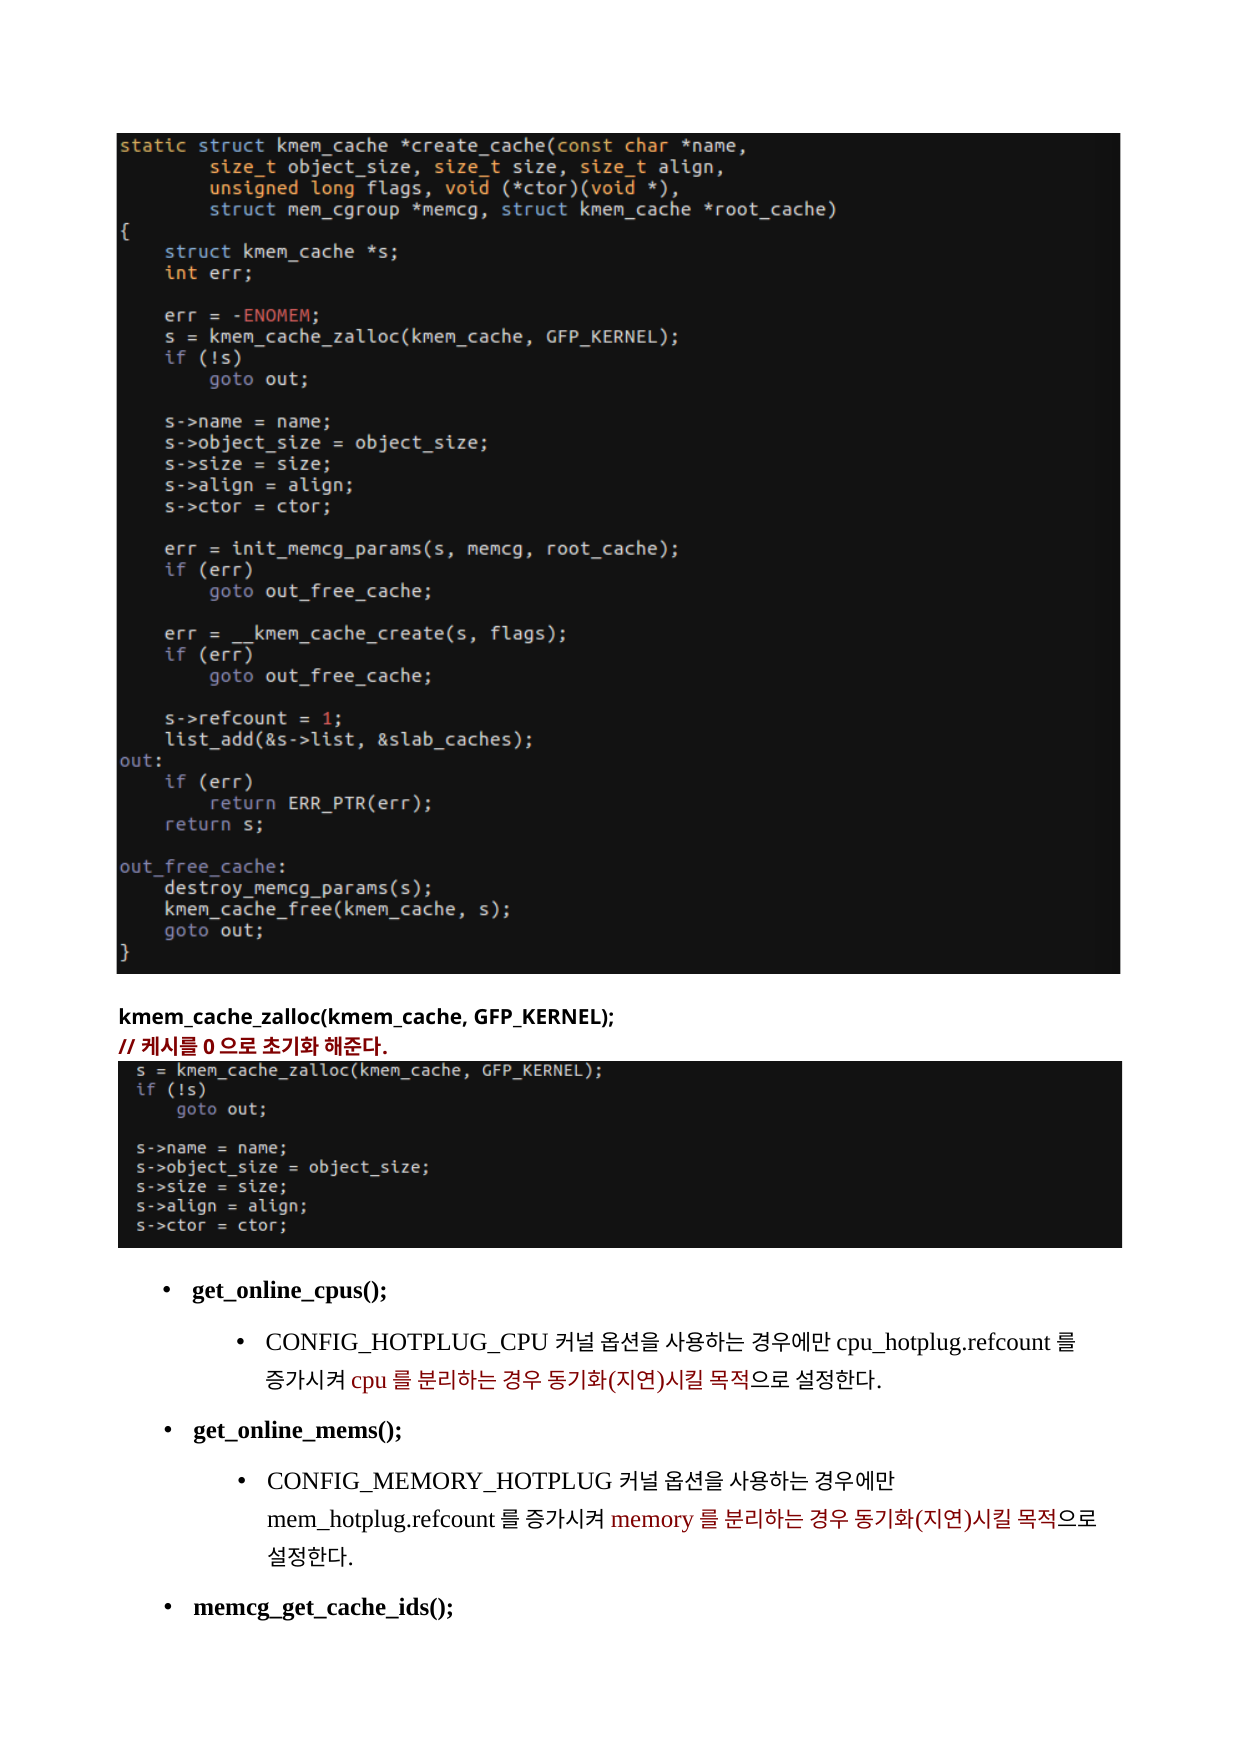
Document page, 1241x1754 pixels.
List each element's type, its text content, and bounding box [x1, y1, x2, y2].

list CONFIG_HOTPLUG_CPU 커널 옵션을 사용하는 경우에만 cpu_hotplug.refcount를 증가시켜 cpu를 분리하는 경우 동기화(지연)시킬 목적으로 설정한다. [236, 1325, 1122, 1394]
list get_online_mems(); [164, 1415, 1122, 1444]
list CONFIG_MEMORY_HOTPLUG 커널 옵션을 사용하는 경우에만 mem_hotplug.refcount를 증가시켜 memory를 분리하는 경우 동기화(지연)시킬 목적으로 설정한다. [237, 1464, 1122, 1572]
list memcg_get_cache_ids(); [164, 1592, 1122, 1621]
picture [118, 1061, 1123, 1248]
picture [116, 133, 1121, 974]
text // 케시를 0으로 초기화 해준다. [118, 1031, 1122, 1061]
list get_online_cpus(); [162, 1276, 1122, 1304]
text kmem_cache_zalloc(kmem_cache, GFP_KERNEL); [118, 1002, 1122, 1031]
